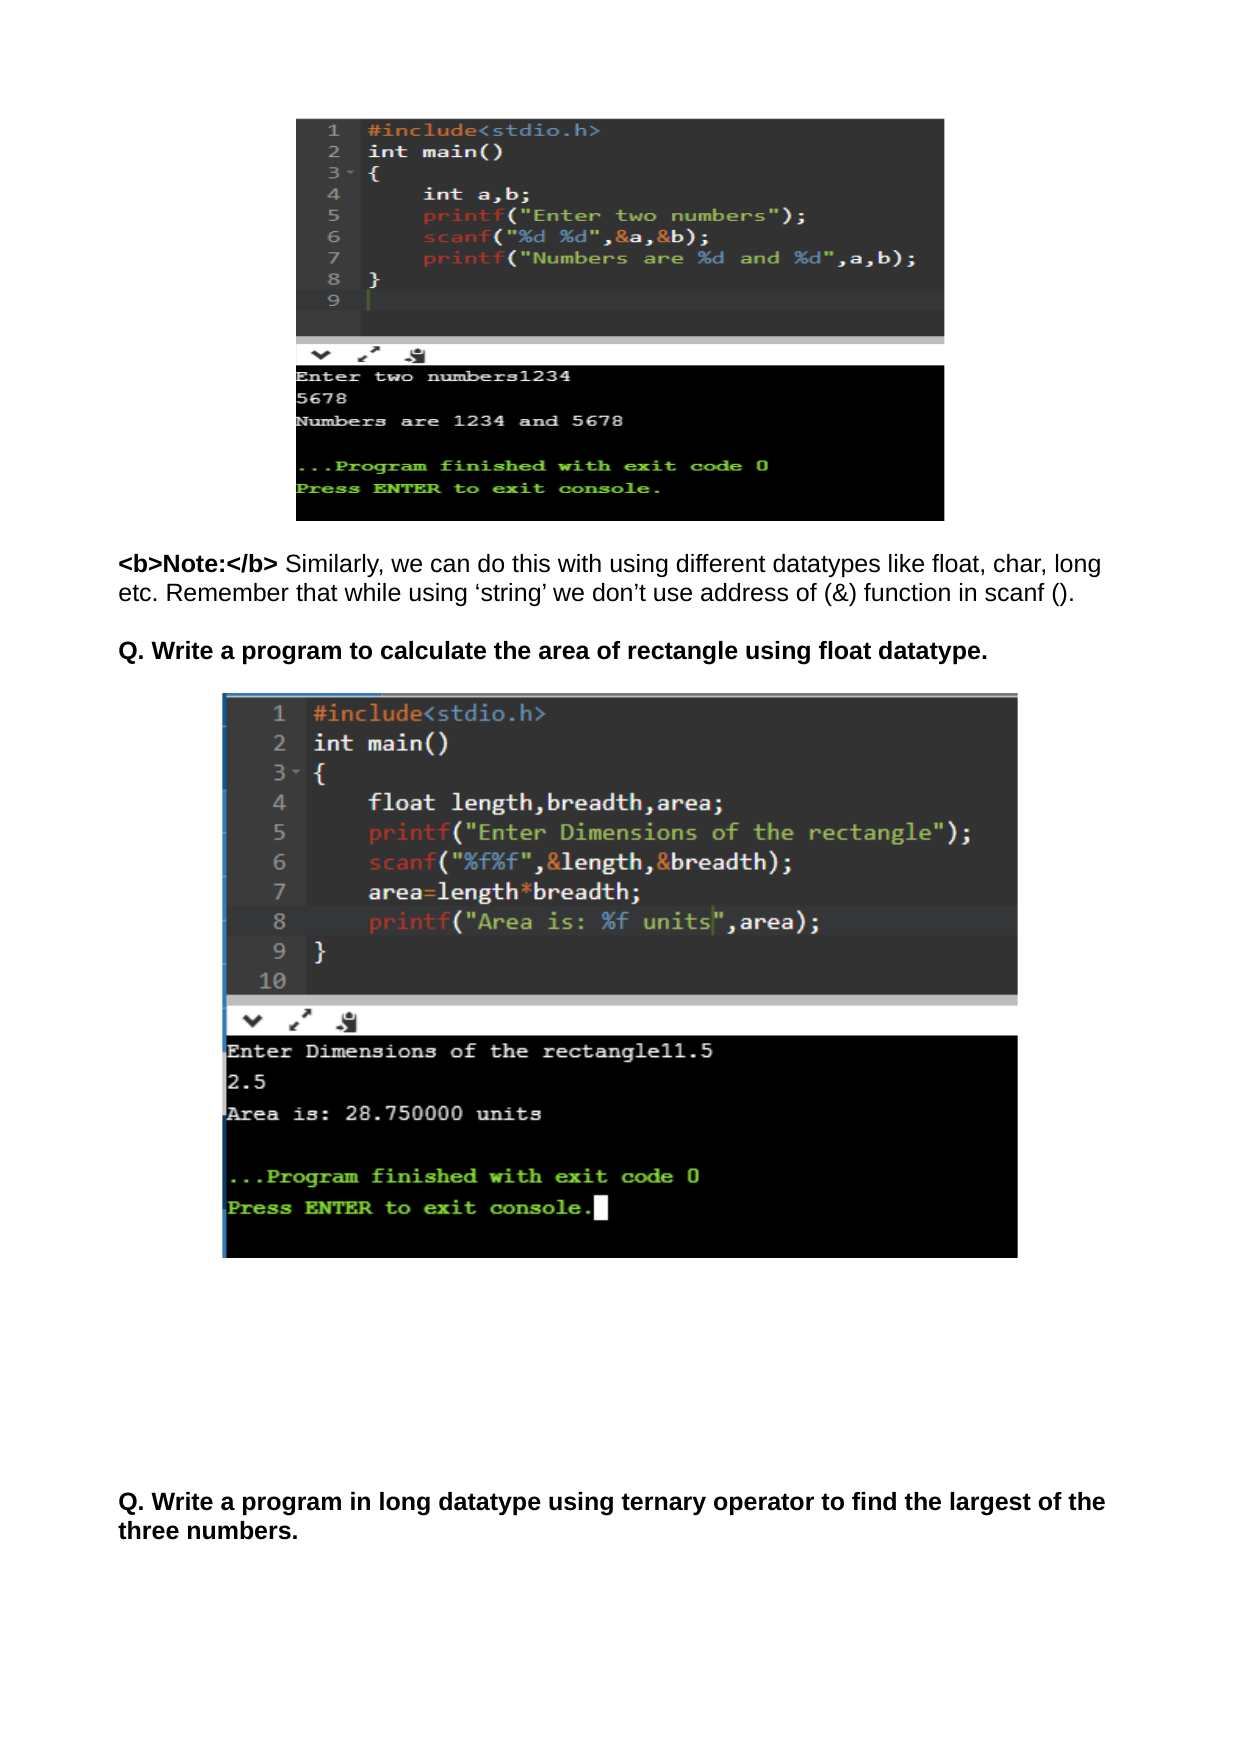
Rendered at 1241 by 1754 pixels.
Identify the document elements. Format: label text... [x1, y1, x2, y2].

text Q. Write a program in long datatype using ternary operator to find the largest of the three numbers. [118, 1487, 1122, 1545]
text <b>Note:</b> Similarly, we can do this with using different datatypes like float, char, long etc. Remember that while using ‘string’ we don’t use address of (&) function in scanf (). [118, 549, 1122, 607]
text Q. Write a program to calculate the area of rectangle using float datatype. [118, 636, 1122, 664]
